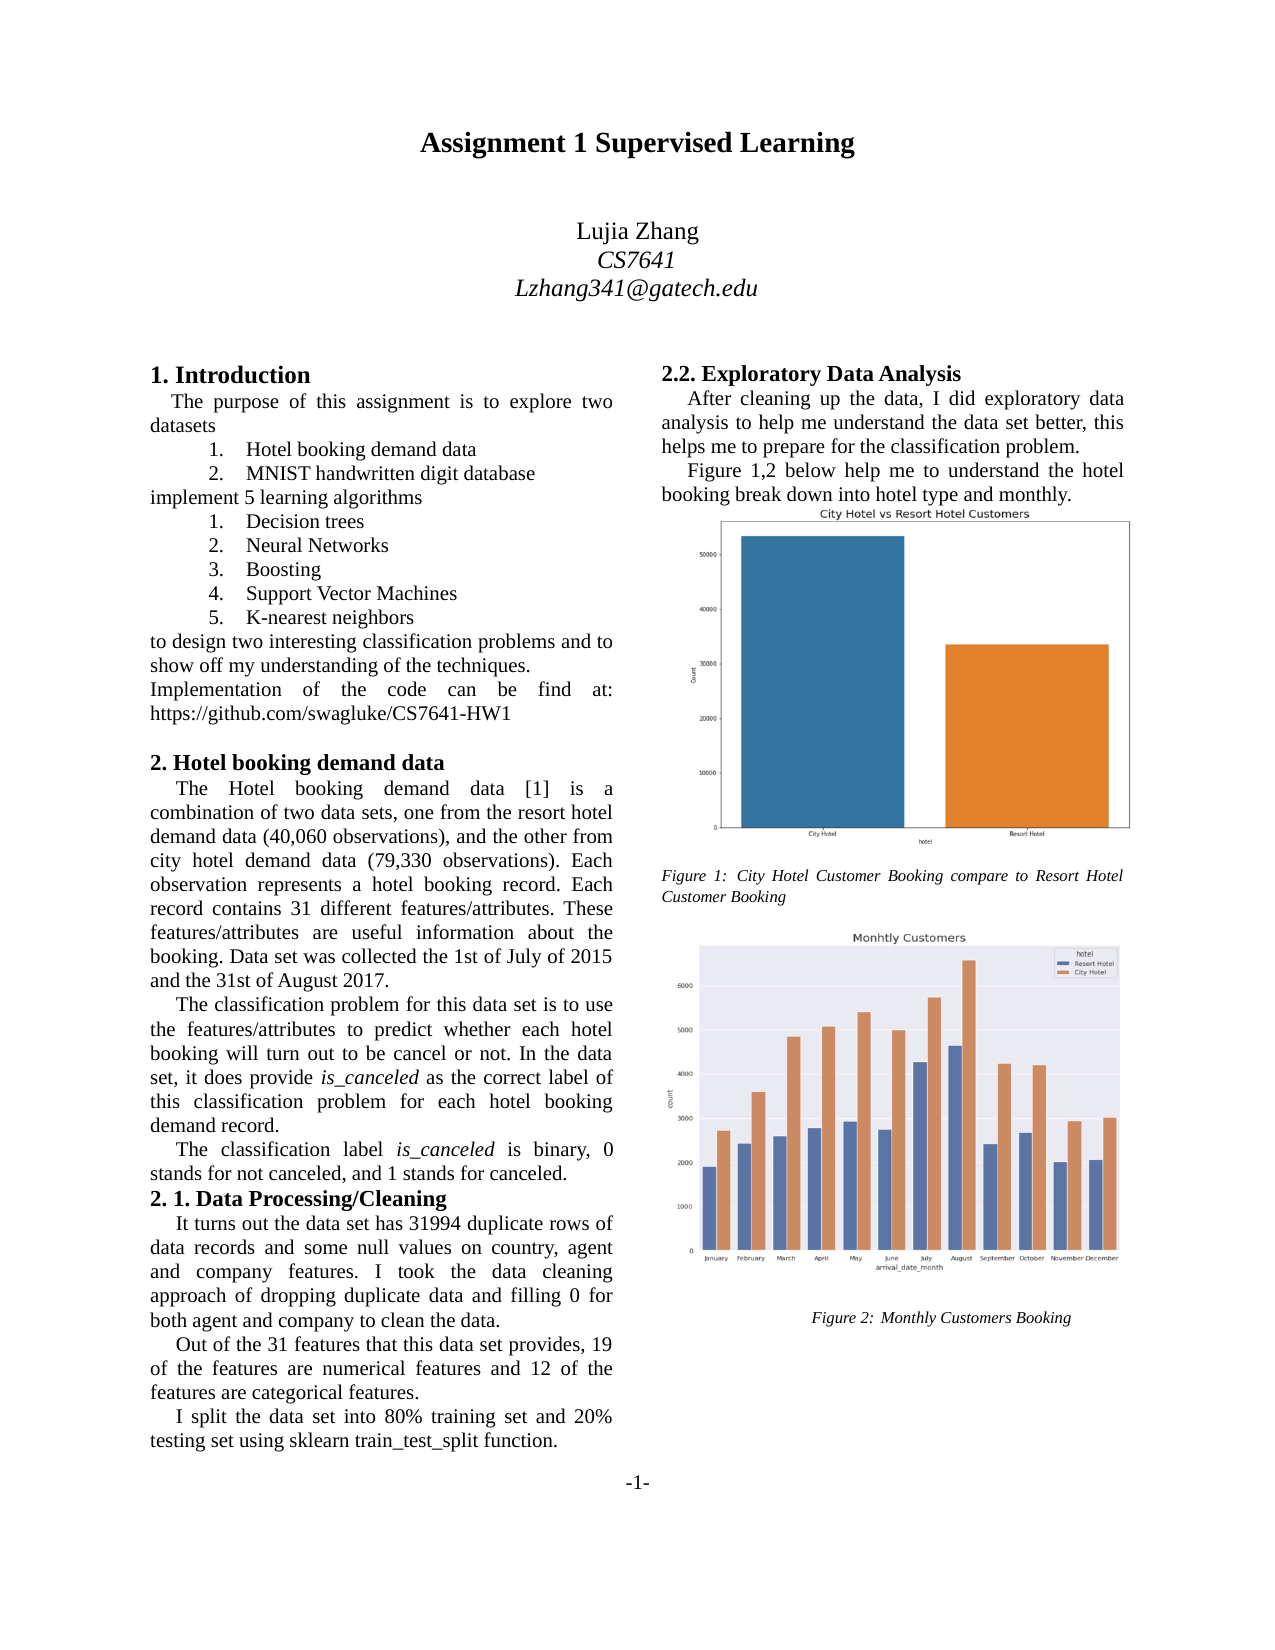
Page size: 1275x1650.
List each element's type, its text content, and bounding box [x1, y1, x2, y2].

subtitle 2. Hotel booking demand data [150, 749, 613, 776]
subtitle 2. 1. Data Processing/Cleaning [150, 1185, 613, 1211]
text Figure 1,2 below help me to understand the hotel booking break down into hotel type and monthly. [661, 458, 1125, 506]
list MNIST handwritten digit database [208, 461, 613, 485]
text The classification problem for this data set is to use the features/attributes to predict whether each hotel booking will turn out to be cancel or not. In the data set, it does provide is_canceled as the correct label of this classification problem for each hotel booking demand record. [150, 992, 613, 1137]
list Decision trees [208, 509, 613, 533]
text Lujia Zhang [150, 216, 1125, 245]
text The classification label is_canceled is binary, 0 stands for not canceled, and 1 stands for canceled. [150, 1137, 613, 1185]
title Assignment 1 Supervised Learning [150, 125, 1125, 158]
text After cleaning up the data, I did exploratory data analysis to help me understand the data set better, this helps me to prepare for the classification problem. [661, 386, 1125, 458]
subtitle 2.2. Exploratory Data Analysis [661, 360, 1125, 386]
text I split the data set into 80% training set and 20% testing set using sklearn train_test_split function. [150, 1404, 613, 1452]
text It turns out the data set has 31994 duplicate rows of data records and some null values on country, agent and company features. I took the data cleaning approach of dropping duplicate data and filling 0 for both agent and company to clean the data. [150, 1211, 613, 1332]
list Hotel booking demand data [208, 437, 613, 461]
list Boosting [208, 557, 613, 581]
text Figure 2: Monthly Customers Booking [736, 1300, 1125, 1329]
subtitle 1. Introduction [150, 360, 613, 388]
list Support Vector Machines [208, 581, 613, 605]
list Neural Networks [208, 533, 613, 557]
text The Hotel booking demand data [1] is a combination of two data sets, one from the resort hotel demand data (40,060 observations), and the other from city hotel demand data (79,330 observations). Each observation represents a hotel booking record. Each record contains 31 different features/attributes. These features/attributes are useful information about the booking. Data set was collected the 1st of July of 2015 and the 31st of August 2017. [150, 776, 613, 992]
list K-nearest neighbors [208, 605, 613, 629]
text CS7641 [150, 245, 1125, 273]
text Out of the 31 features that this data set provides, 19 of the features are numerical features and 12 of the features are categorical features. [150, 1332, 613, 1404]
text Implementation of the code can be find at: https://github.com/swagluke/CS7641-HW1 [150, 677, 613, 725]
text Lzhang341@gatech.edu [150, 273, 1125, 302]
text Figure 1: City Hotel Customer Booking compare to Resort Hotel Customer Booking [661, 858, 1125, 906]
text The purpose of this assignment is to explore two datasets [150, 388, 613, 437]
text to design two interesting classification problems and to show off my understanding of the techniques. [150, 629, 613, 677]
text implement 5 learning algorithms [150, 485, 613, 509]
